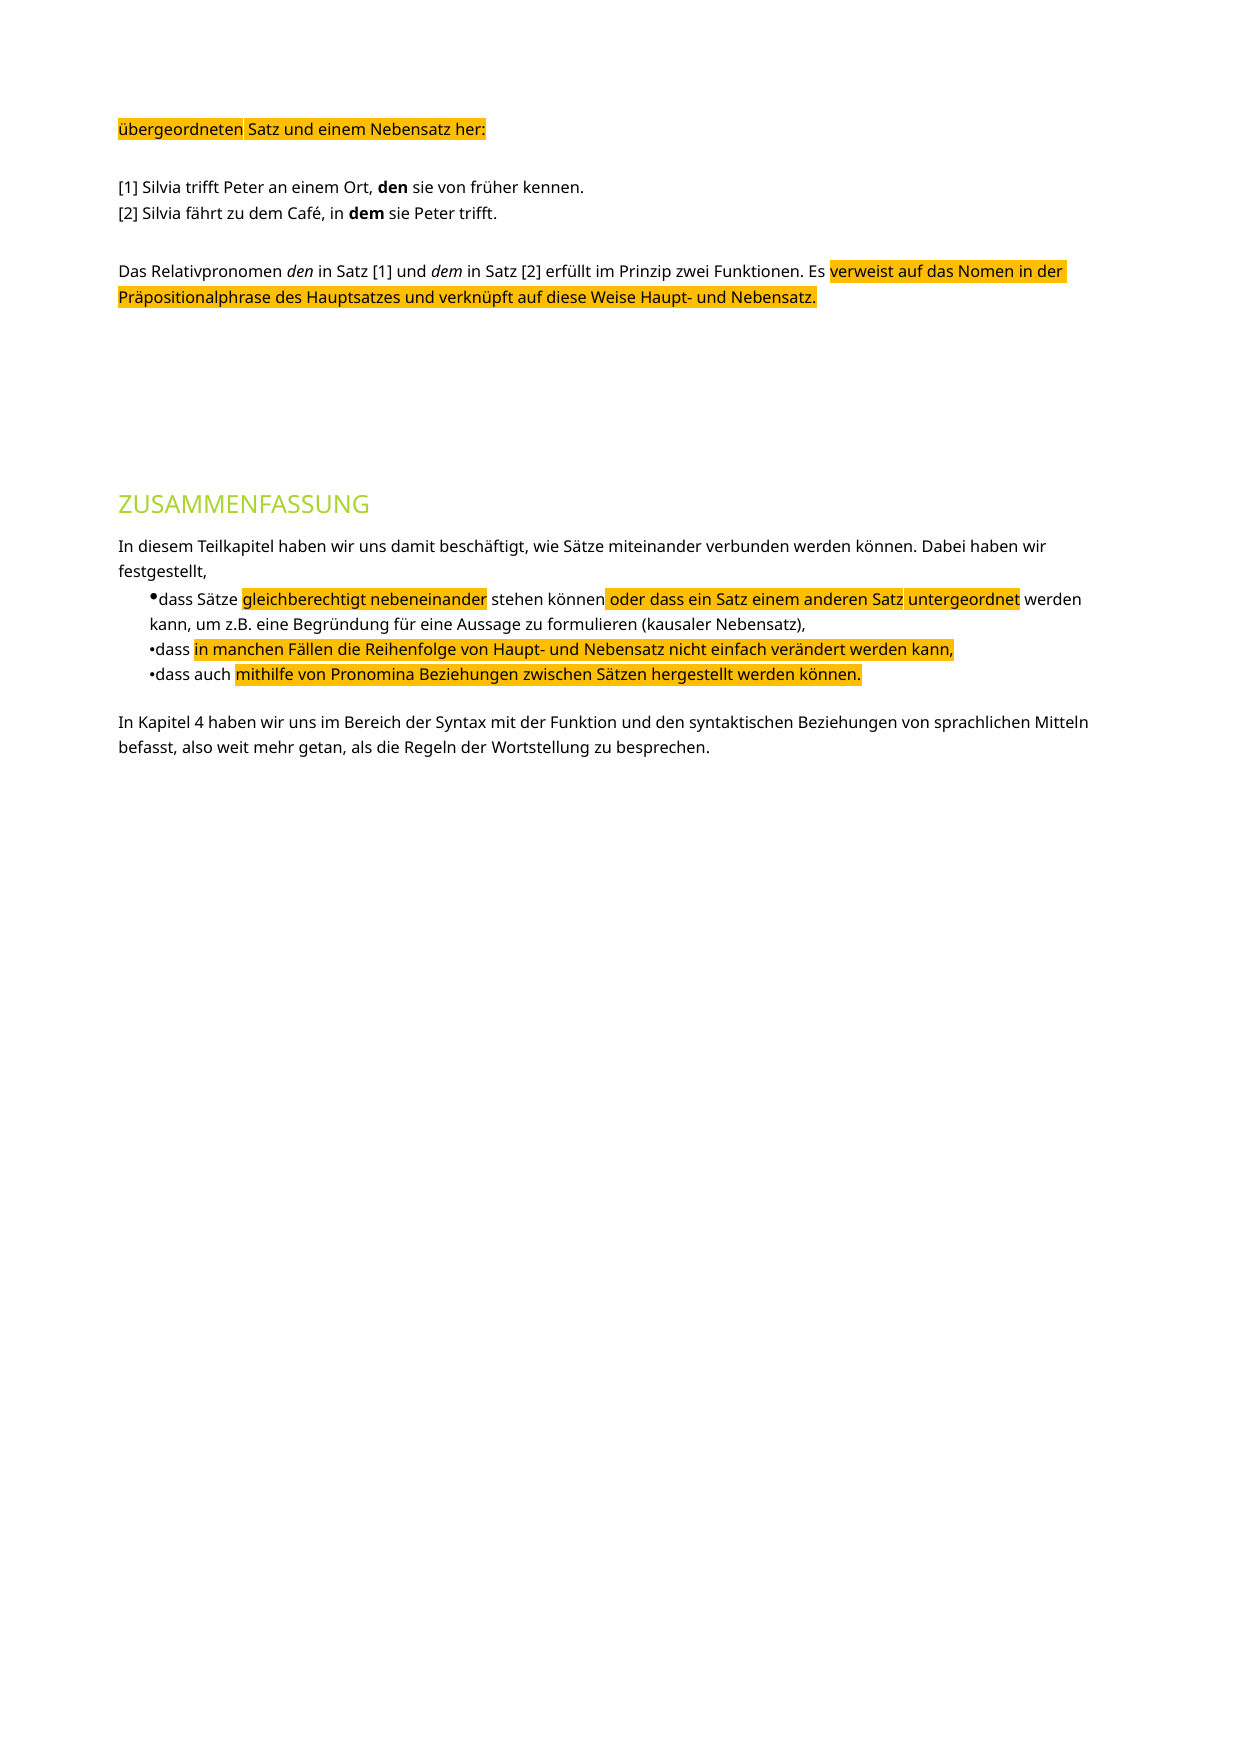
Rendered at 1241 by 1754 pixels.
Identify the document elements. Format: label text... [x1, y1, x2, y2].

text In Kapitel 4 haben wir uns im Bereich der Syntax mit der Funktion und den syntaktischen Beziehungen von sprachlichen Mitteln befasst, also weit mehr getan, als die Regeln der Wortstellung zu besprechen. [118, 711, 1122, 758]
list dass in manchen Fällen die Reihenfolge von Haupt- und Nebensatz nicht einfach verändert werden kann, [118, 636, 1122, 661]
text Das Relativpronomen den in Satz [1] und dem in Satz [2] erfüllt im Prinzip zwei Funktionen. Es verweist auf das Nomen in der Präpositionalphrase des Hauptsatzes und verknüpft auf diese Weise Haupt- und Nebensatz. [118, 260, 1122, 308]
text [1] Silvia trifft Peter an einem Ort, den sie von früher kennen. [118, 177, 1122, 199]
text In diesem Teilkapitel haben wir uns damit beschäftigt, wie Sätze miteinander verbunden werden können. Dabei haben wir festgestellt, [118, 535, 1122, 582]
list dass Sätze gleichberechtigt nebeneinander stehen können oder dass ein Satz einem anderen Satz untergeordnet werden kann, um z.B. eine Begründung für eine Aussage zu formulieren (kausaler Nebensatz), [118, 586, 1122, 636]
text [2] Silvia fährt zu dem Café, in dem sie Peter trifft. [118, 202, 1122, 224]
list dass auch mithilfe von Pronomina Beziehungen zwischen Sätzen hergestellt werden können. [118, 661, 1122, 686]
text übergeordneten Satz und einem Nebensatz her: [118, 118, 1122, 140]
subtitle ZUSAMMENFASSUNG [118, 487, 1122, 521]
